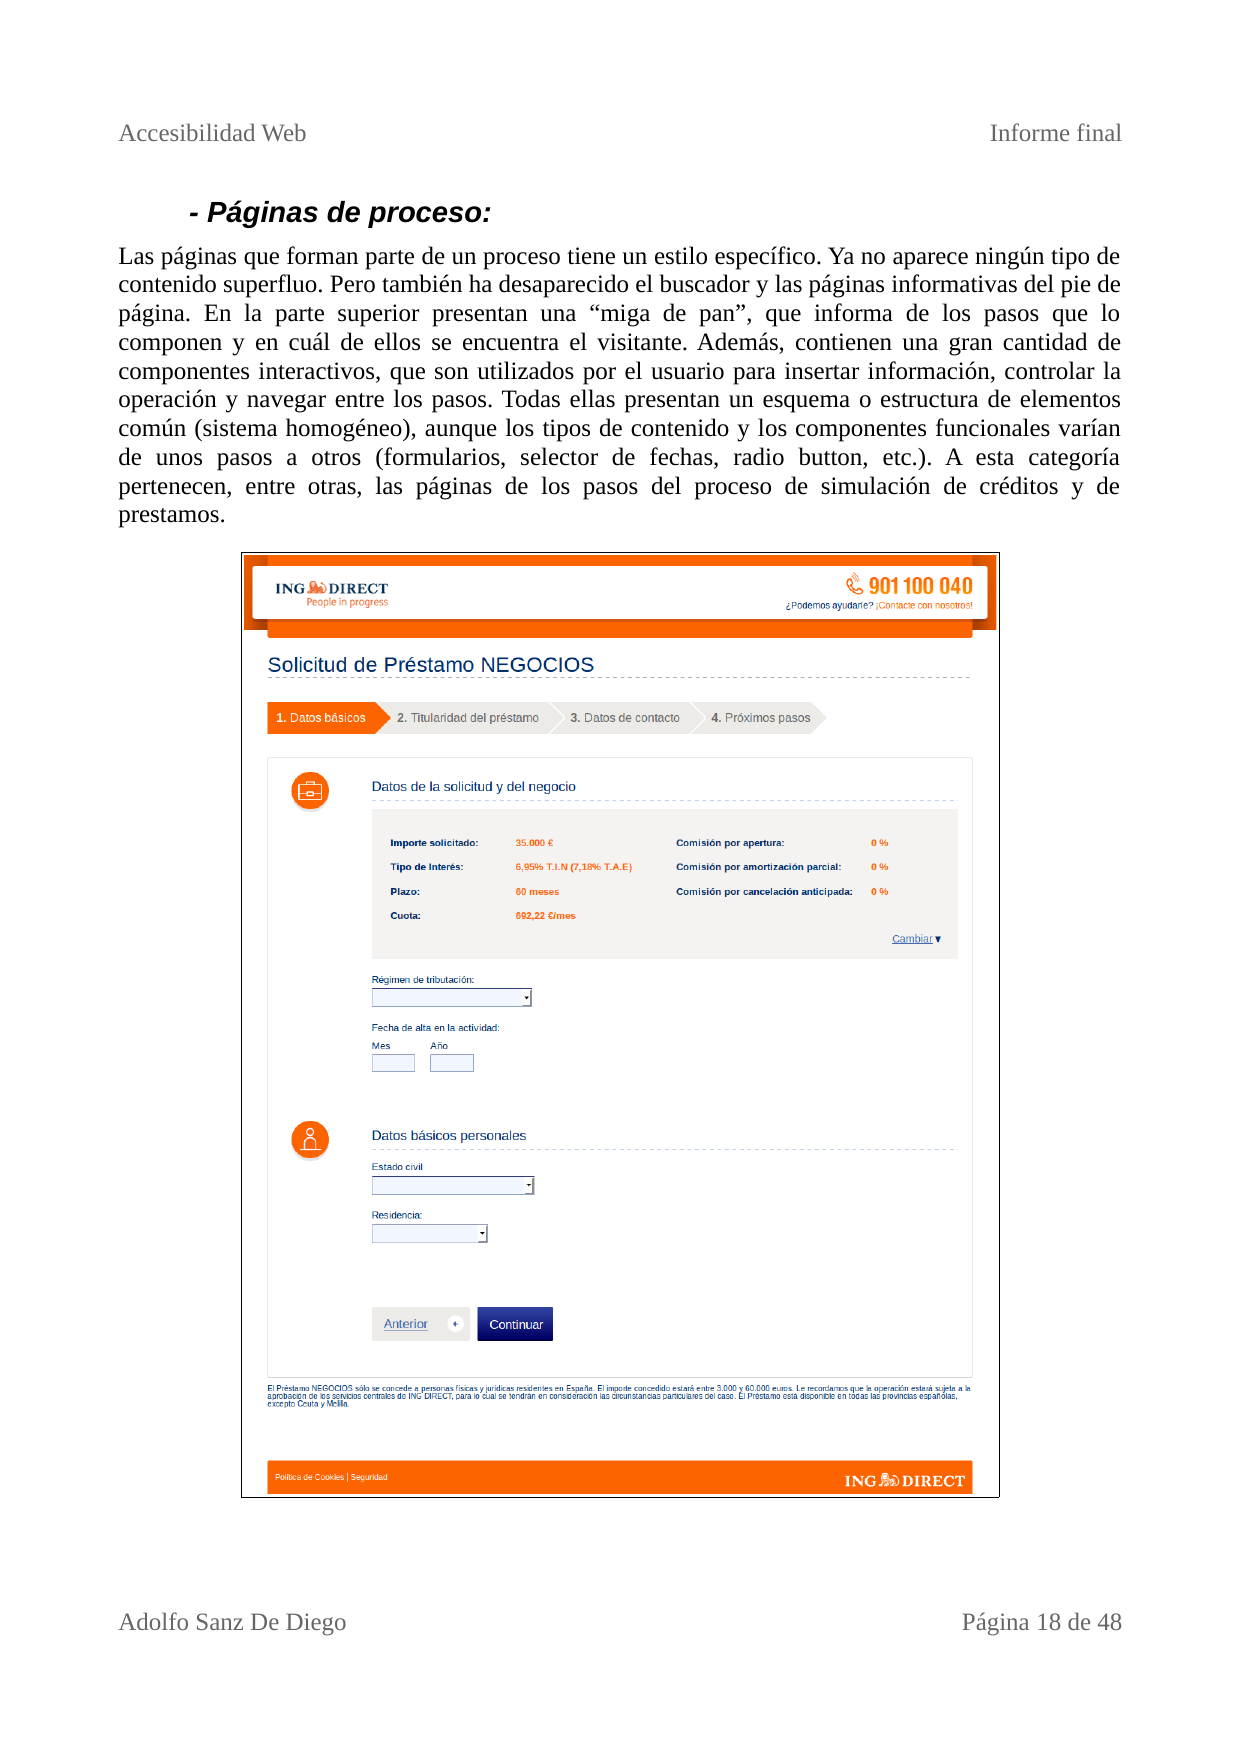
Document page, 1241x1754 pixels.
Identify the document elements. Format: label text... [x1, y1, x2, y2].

text Las páginas que forman parte de un proceso tiene un estilo específico. Ya no aparece ningún tipo de contenido superfluo. Pero también ha desaparecido el buscador y las páginas informativas del pie de página. En la parte superior presentan una “miga de pan”, que informa de los pasos que lo componen y en cuál de ellos se encuentra el visitante. Además, contienen una gran cantidad de componentes interactivos, que son utilizados por el usuario para insertar información, controlar la operación y navegar entre los pasos. Todas ellas presentan un esquema o estructura de elementos común (sistema homogéneo), aunque los tipos de contenido y los componentes funcionales varían de unos pasos a otros (formularios, selector de fechas, radio button, etc.). A esta categoría pertenecen, entre otras, las páginas de los pasos del proceso de simulación de créditos y de prestamos. [118, 241, 1122, 528]
picture [244, 555, 997, 1494]
subtitle Páginas de proceso: [189, 196, 1122, 229]
